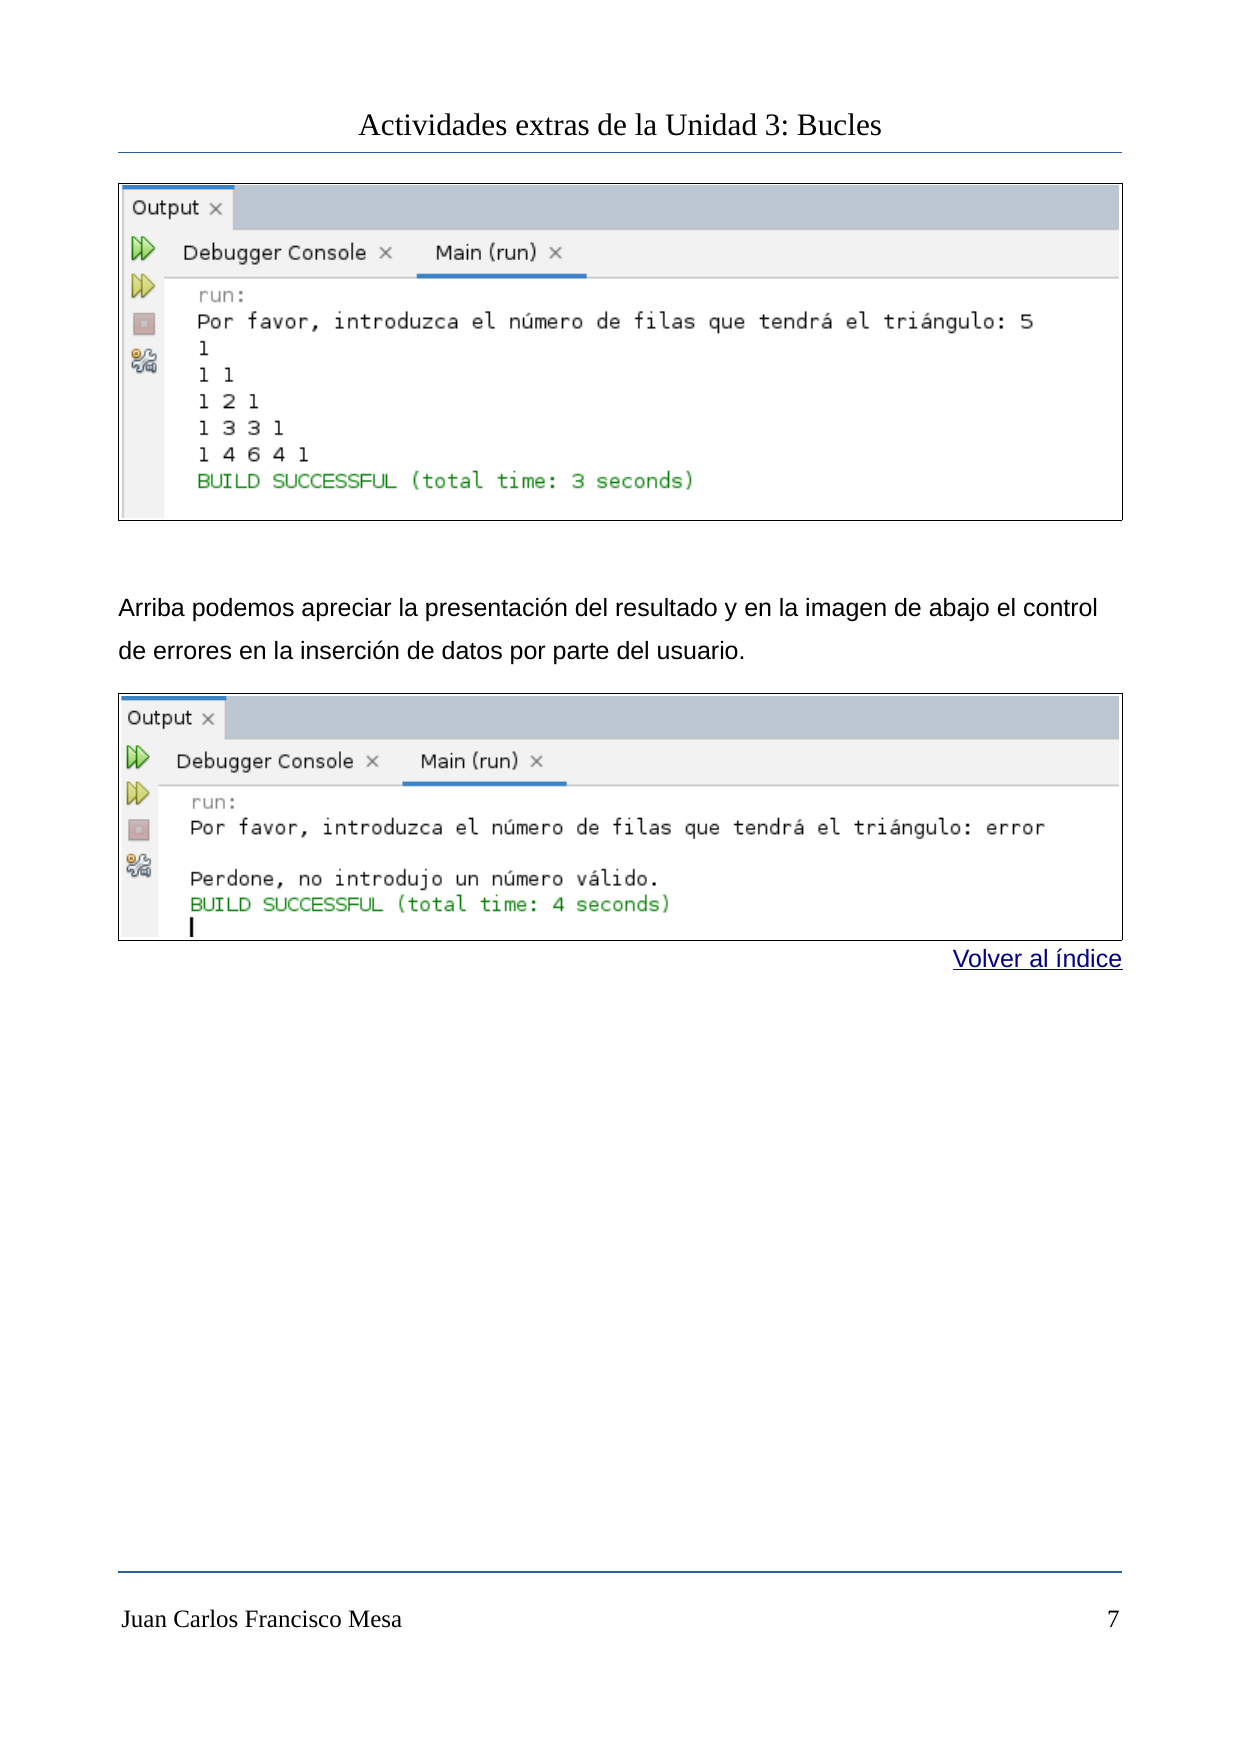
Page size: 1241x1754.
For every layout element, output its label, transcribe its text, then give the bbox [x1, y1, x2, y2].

text [119, 694, 1122, 940]
picture [121, 696, 1119, 937]
picture [121, 185, 1119, 518]
text Arriba podemos apreciar la presentación del resultado y en la imagen de abajo el control de errores en la inserción de datos por parte del usuario. [118, 592, 1122, 664]
text Volver al índice [118, 941, 1122, 973]
